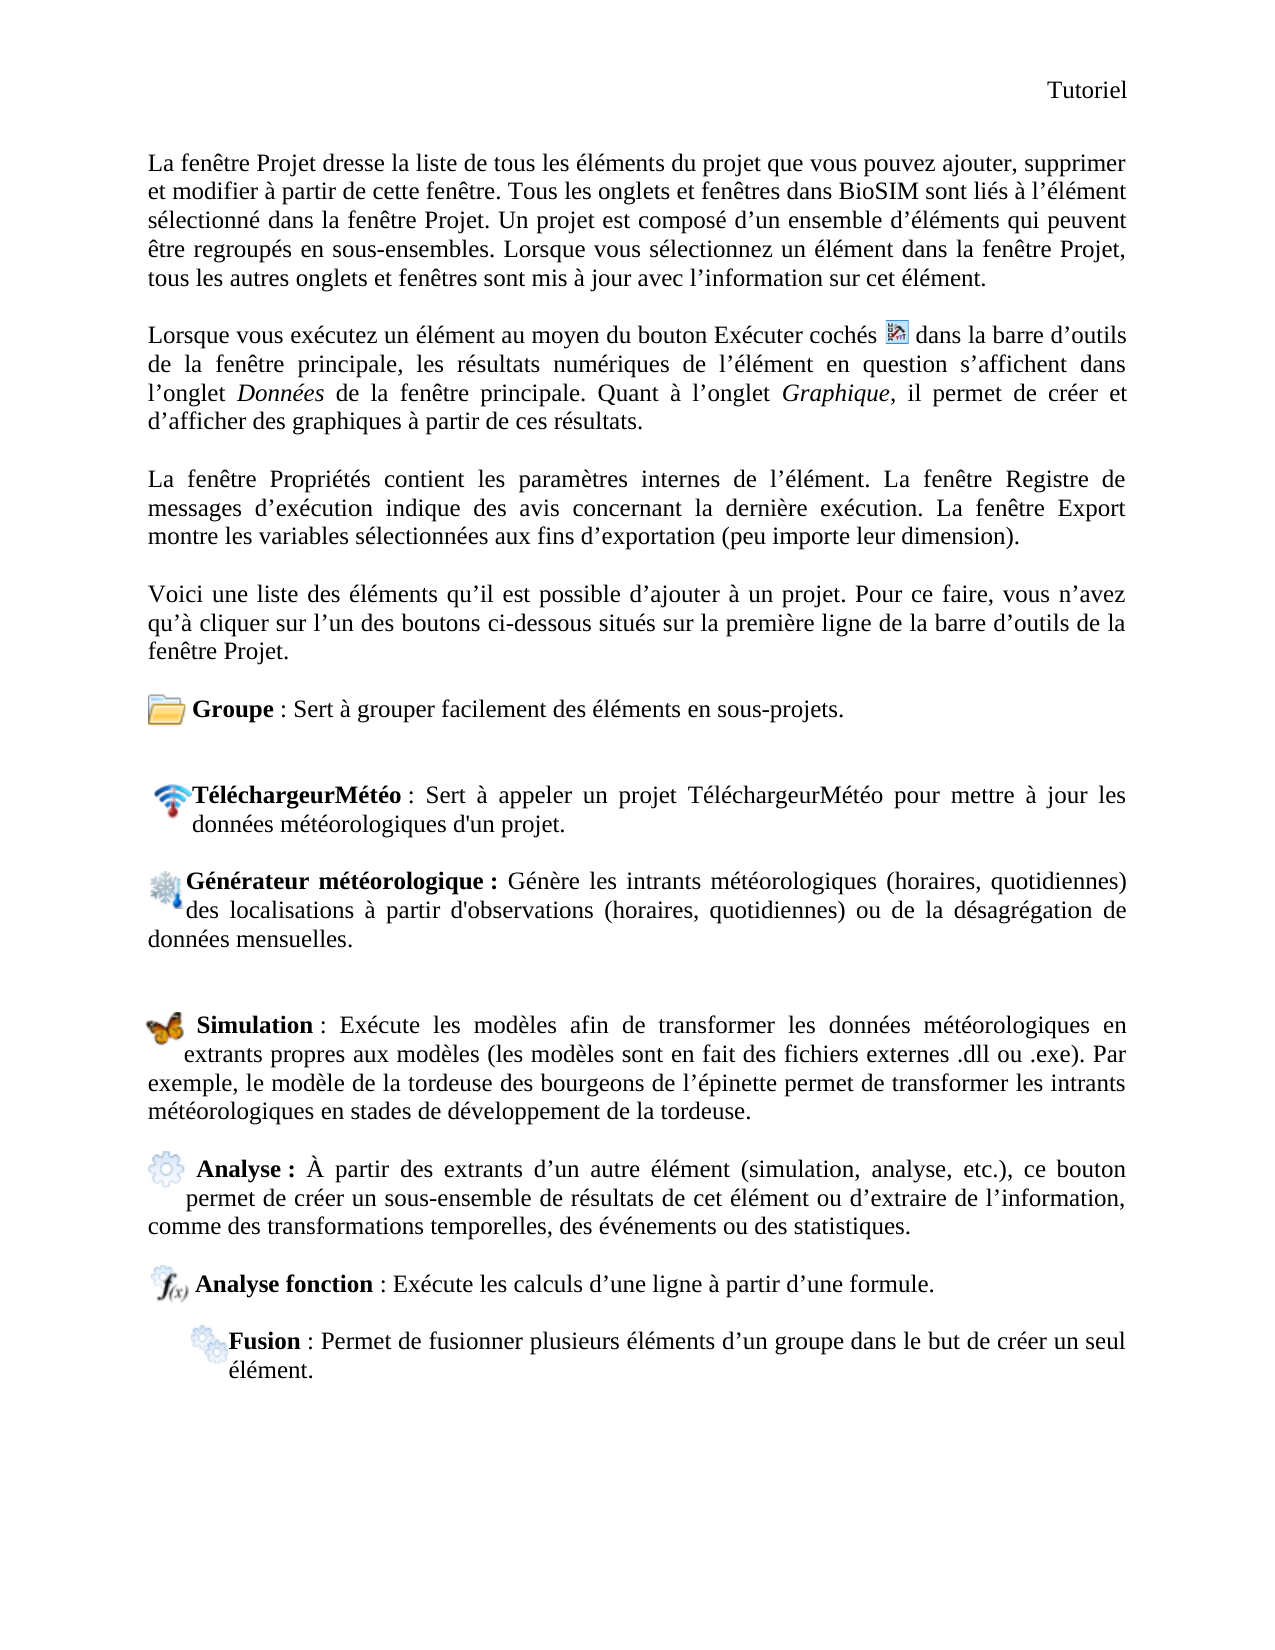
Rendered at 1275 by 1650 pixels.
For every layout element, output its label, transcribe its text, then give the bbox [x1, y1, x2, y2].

picture [148, 1151, 186, 1189]
text La fenêtre Projet dresse la liste de tous les éléments du projet que vous pouvez ajouter, supprimer et modifier à partir de cette fenêtre. Tous les onglets et fenêtres dans BioSIM sont liés à l’élément sélectionné dans la fenêtre Projet. Un projet est composé d’un ensemble d’éléments qui peuvent être regroupés en sous-ensembles. Lorsque vous sélectionnez un élément dans la fenêtre Projet, tous les autres onglets et fenêtres sont mis à jour avec l’information sur cet élément. [148, 148, 1127, 291]
text Analyse : À partir des extrants d’un autre élément (simulation, analyse, etc.), ce bouton permet de créer un sous-ensemble de résultats de cet élément ou d’extraire de l’information, comme des transformations temporelles, des événements ou des statistiques. [148, 1154, 1127, 1240]
text Groupe : Sert à grouper facilement des éléments en sous-projets. [186, 694, 1127, 723]
picture [146, 1012, 184, 1050]
picture [190, 1325, 229, 1364]
picture [151, 1265, 189, 1303]
picture [154, 783, 192, 821]
text Fusion : Permet de fusionner plusieurs éléments d’un groupe dans le but de créer un seul élément. [148, 1326, 1127, 1384]
text Analyse fonction : Exécute les calculs d’une ligne à partir d’une formule. [189, 1269, 1127, 1298]
text La fenêtre Propriétés contient les paramètres internes de l’élément. La fenêtre Registre de messages d’exécution indique des avis concernant la dernière exécution. La fenêtre Export montre les variables sélectionnées aux fins d’exportation (peu importe leur dimension). [148, 464, 1127, 550]
text Simulation : Exécute les modèles afin de transformer les données météorologiques en extrants propres aux modèles (les modèles sont en fait des fichiers externes .dll ou .exe). Par exemple, le modèle de la tordeuse des bourgeons de l’épinette permet de transformer les intrants météorologiques en stades de développement de la tordeuse. [148, 1010, 1127, 1125]
text TéléchargeurMétéo : Sert à appeler un projet TéléchargeurMétéo pour mettre à jour les données météorologiques d'un projet. [148, 780, 1127, 838]
picture [148, 690, 186, 728]
text Lorsque vous exécutez un élément au moyen du bouton Exécuter cochés dans la barre d’outils de la fenêtre principale, les résultats numériques de l’élément en question s’affichent dans l’onglet Données de la fenêtre principale. Quant à l’onglet Graphique, il permet de créer et d’afficher des graphiques à partir de ces résultats. [148, 320, 1127, 435]
text Générateur météorologique : Génère les intrants météorologiques (horaires, quotidiennes) des localisations à partir d'observations (horaires, quotidiennes) ou de la désagrégation de données mensuelles. [148, 866, 1127, 953]
text Voici une liste des éléments qu’il est possible d’ajouter à un projet. Pour ce faire, vous n’avez qu’à cliquer sur l’un des boutons ci-dessous situés sur la première ligne de la barre d’outils de la fenêtre Projet. [148, 579, 1127, 665]
picture [148, 871, 186, 909]
picture [885, 320, 909, 344]
